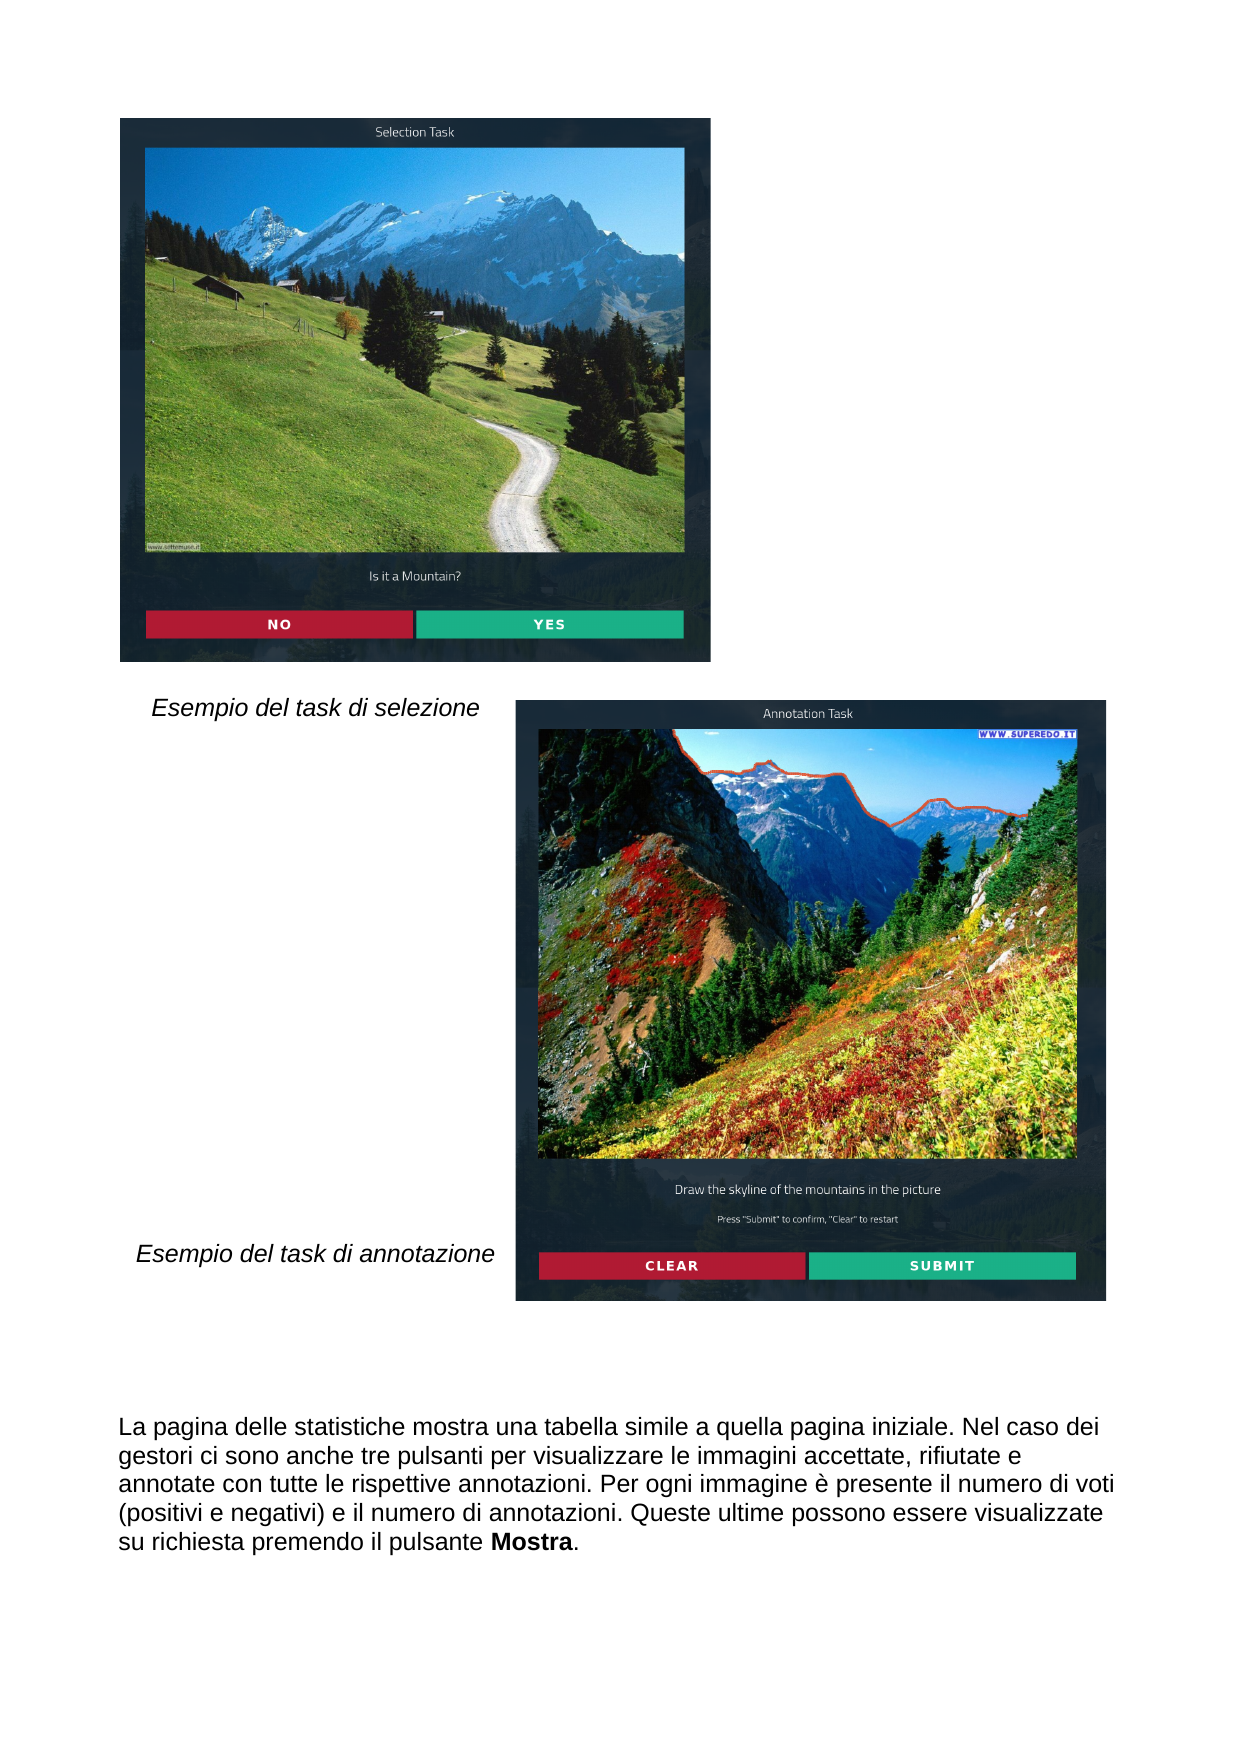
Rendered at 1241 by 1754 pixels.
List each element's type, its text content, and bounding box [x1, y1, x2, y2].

text Esempio del task di selezione [118, 693, 1122, 722]
text Esempio del task di annotazione [118, 1239, 515, 1268]
text La pagina delle statistiche mostra una tabella simile a quella pagina iniziale. Nel caso dei gestori ci sono anche tre pulsanti per visualizzare le immagini accettate, rifiutate e annotate con tutte le rispettive annotazioni. Per ogni immagine è presente il numero di voti (positivi e negativi) e il numero di annotazioni. Queste ultime possono essere visualizzate su richiesta premendo il pulsante Mostra. [118, 1412, 1122, 1556]
picture [515, 700, 1107, 1301]
picture [120, 118, 711, 662]
